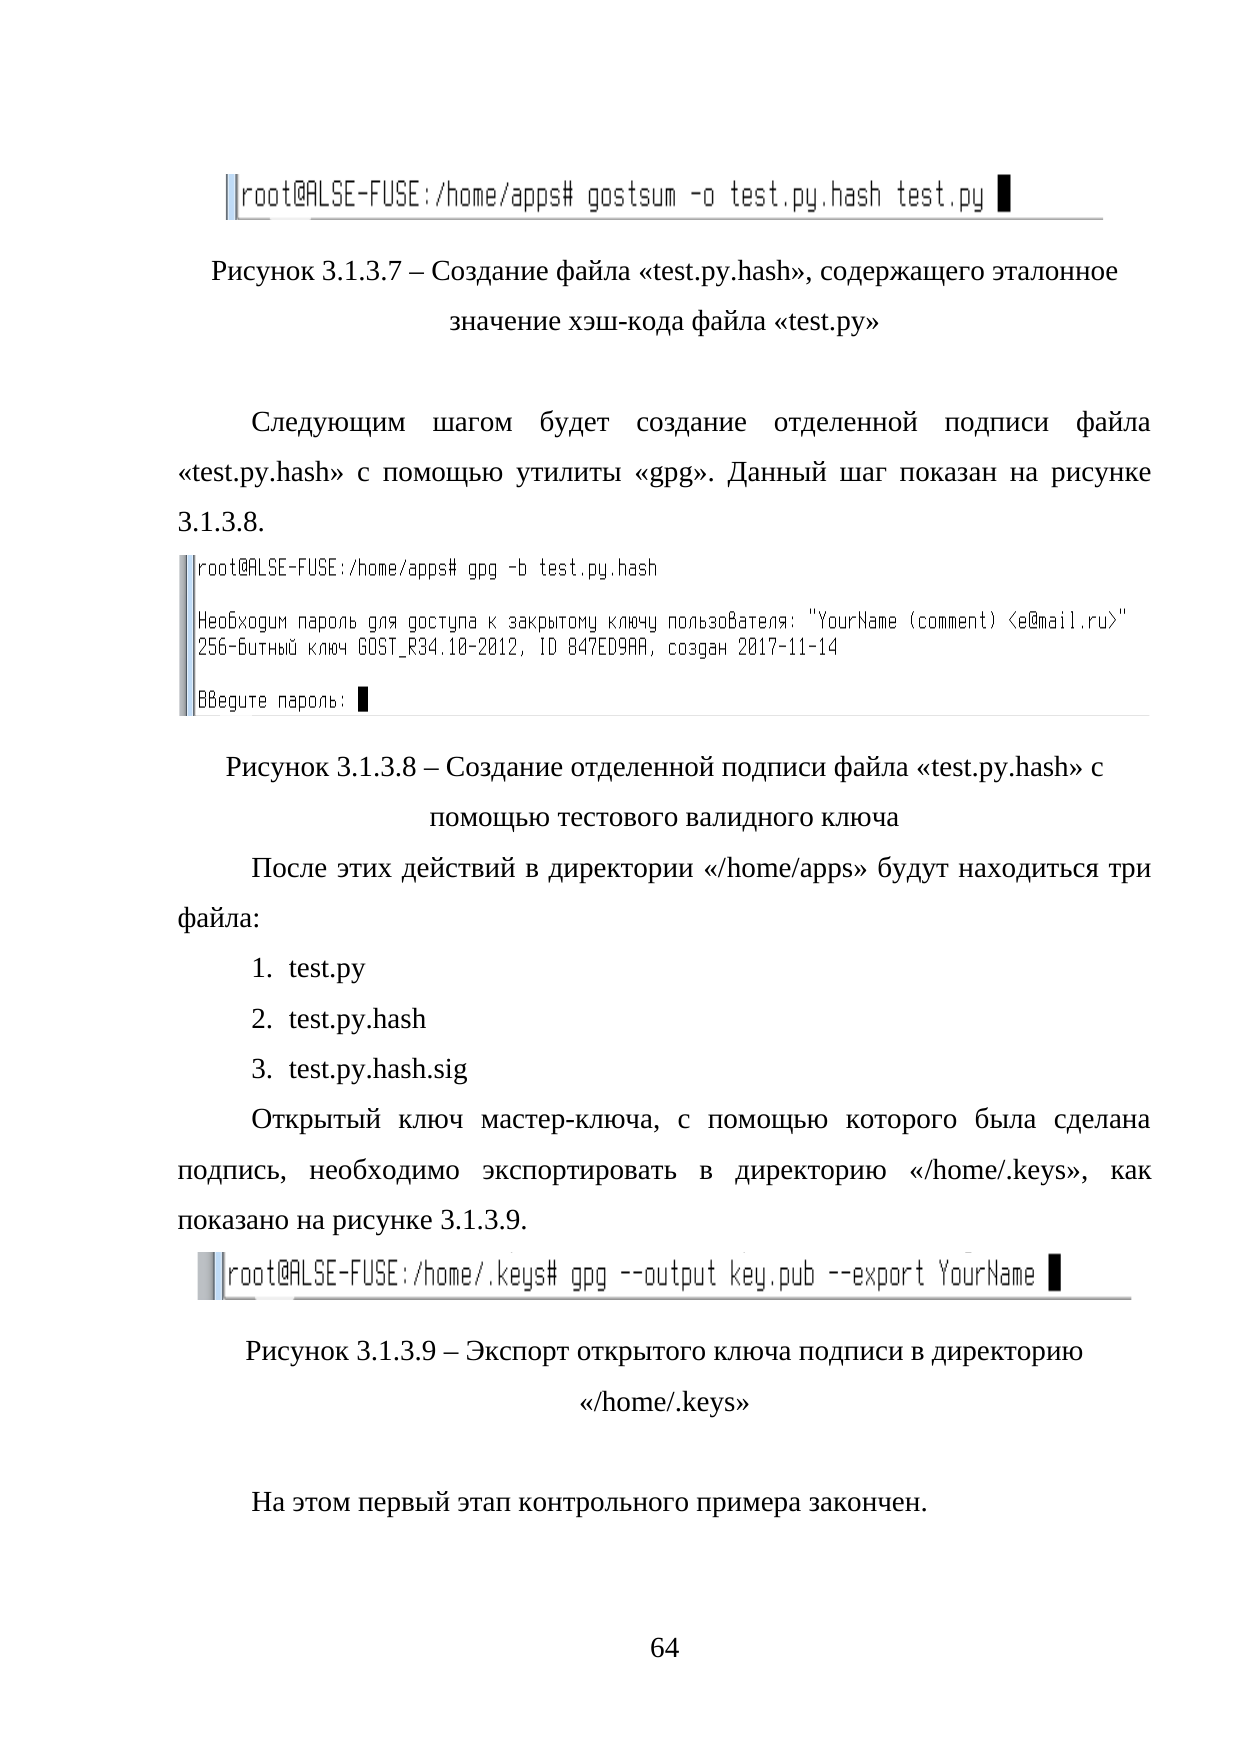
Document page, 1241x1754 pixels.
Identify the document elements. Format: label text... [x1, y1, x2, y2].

picture [980, 667, 1150, 716]
picture [671, 208, 1104, 220]
list test.py.hash.sig [251, 1051, 1152, 1085]
picture [711, 1288, 1132, 1300]
list test.py [251, 951, 1152, 984]
text Открытый ключ мастер-ключа, с помощью которого была сделана подпись, необходимо экспортировать в директорию «/home/.keys», как показано на рисунке 3.1.3.9. [177, 1101, 1152, 1236]
text Рисунок 3.1.3.9 – Экспорт открытого ключа подписи в директорию «/home/.keys» [177, 1333, 1152, 1417]
text После этих действий в директории «/home/apps» будут находиться три файла: [177, 850, 1152, 934]
list test.py.hash [251, 1001, 1152, 1034]
text Рисунок 3.1.3.7 – Создание файла «test.py.hash», содержащего эталонное значение хэш-кода файла «test.py» [177, 253, 1152, 337]
text На этом первый этап контрольного примера закончен. [177, 1484, 1152, 1518]
text Рисунок 3.1.3.8 – Создание отделенной подписи файла «test.py.hash» с помощью тестового валидного ключа [177, 749, 1152, 833]
text Следующим шагом будет создание отделенной подписи файла «test.py.hash» с помощью утилиты «gpg». Данный шаг показан на рисунке 3.1.3.8. [177, 404, 1152, 538]
